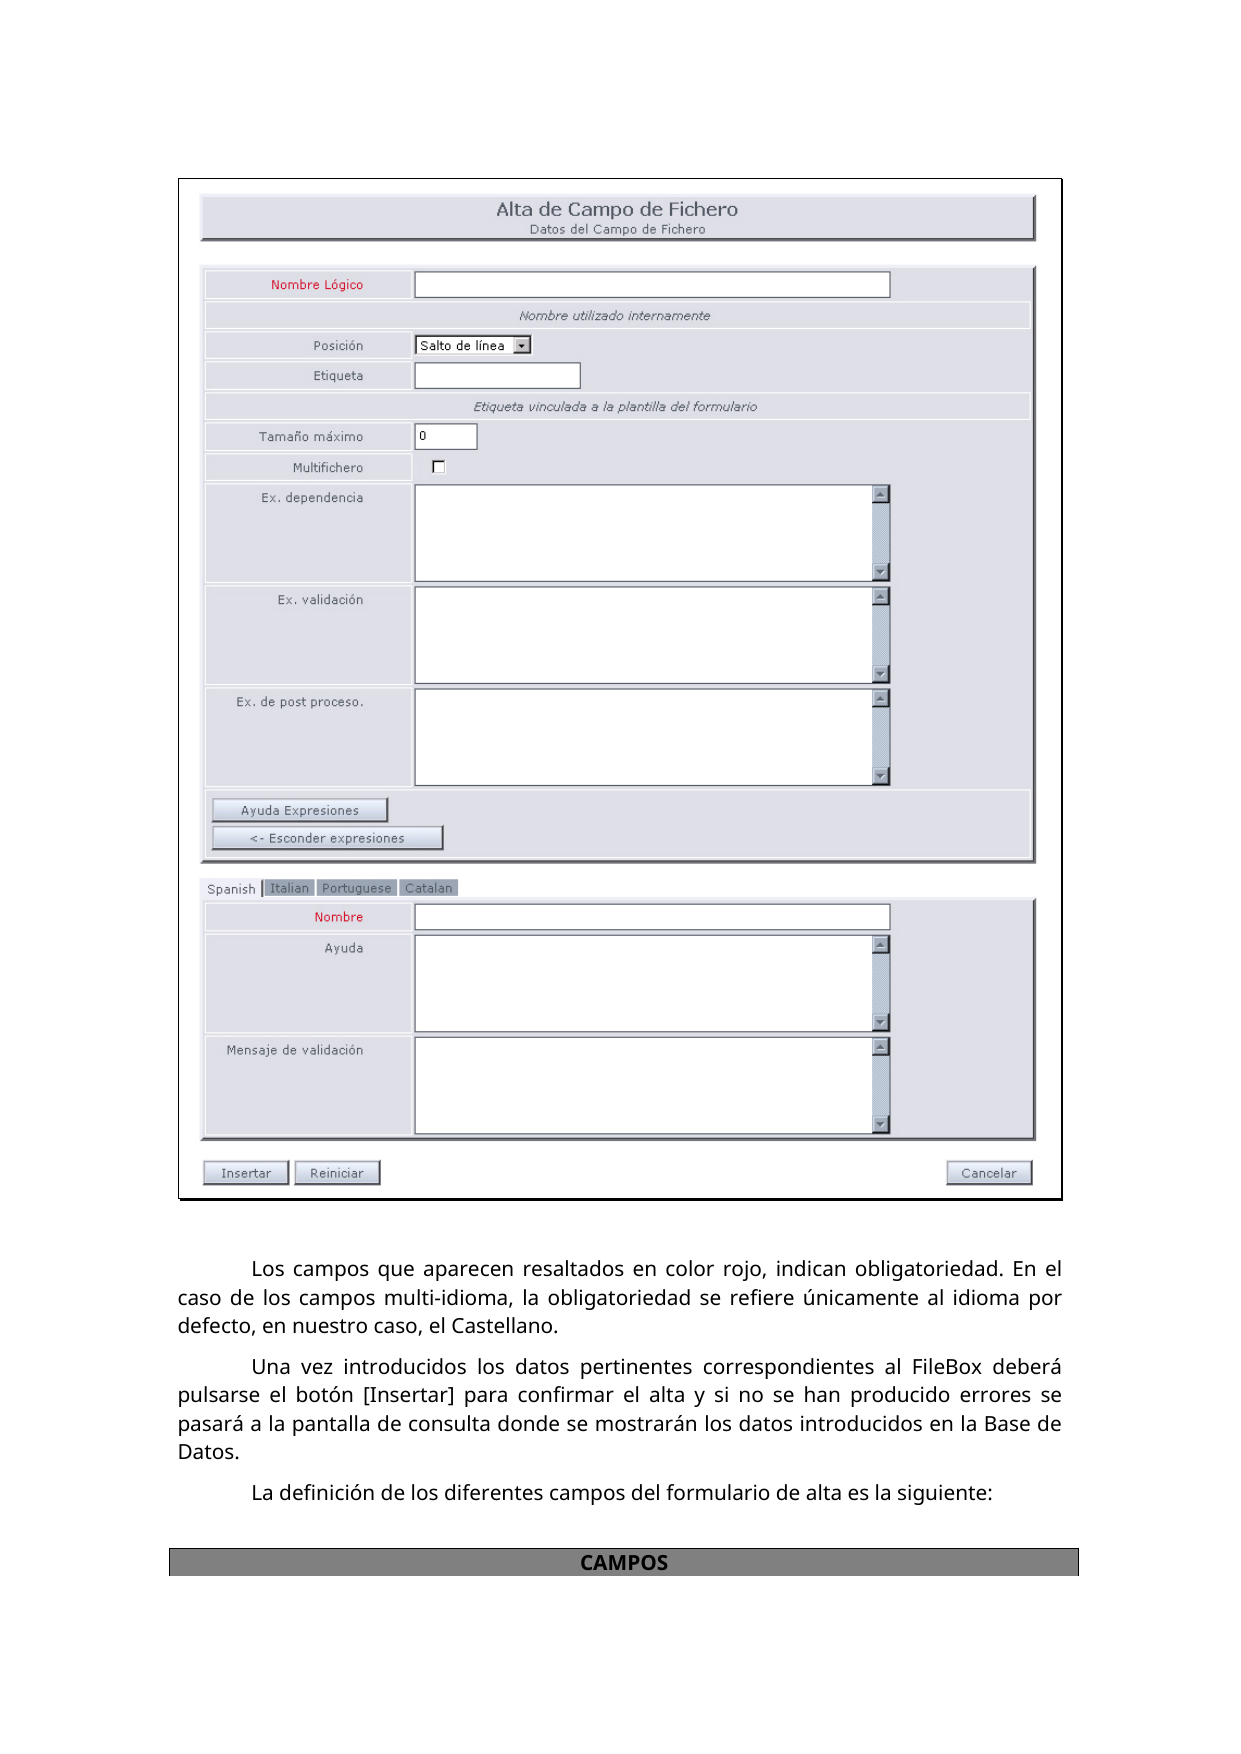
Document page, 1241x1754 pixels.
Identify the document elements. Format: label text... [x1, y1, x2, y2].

picture [194, 186, 1046, 1191]
table_header CAMPOS [170, 1549, 1078, 1576]
text Los campos que aparecen resaltados en color rojo, indican obligatoriedad. En el caso de los campos multi-idioma, la obligatoriedad se refiere únicamente al idioma por defecto, en nuestro caso, el Castellano. [177, 1254, 1063, 1339]
text La definición de los diferentes campos del formulario de alta es la siguiente: [177, 1478, 1063, 1507]
text Una vez introducidos los datos pertinentes correspondientes al FileBox deberá pulsarse el botón [Insertar] para confirmar el alta y si no se han producido errores se pasará a la pantalla de consulta donde se mostrarán los datos introducidos en la Base de Datos. [177, 1352, 1063, 1466]
